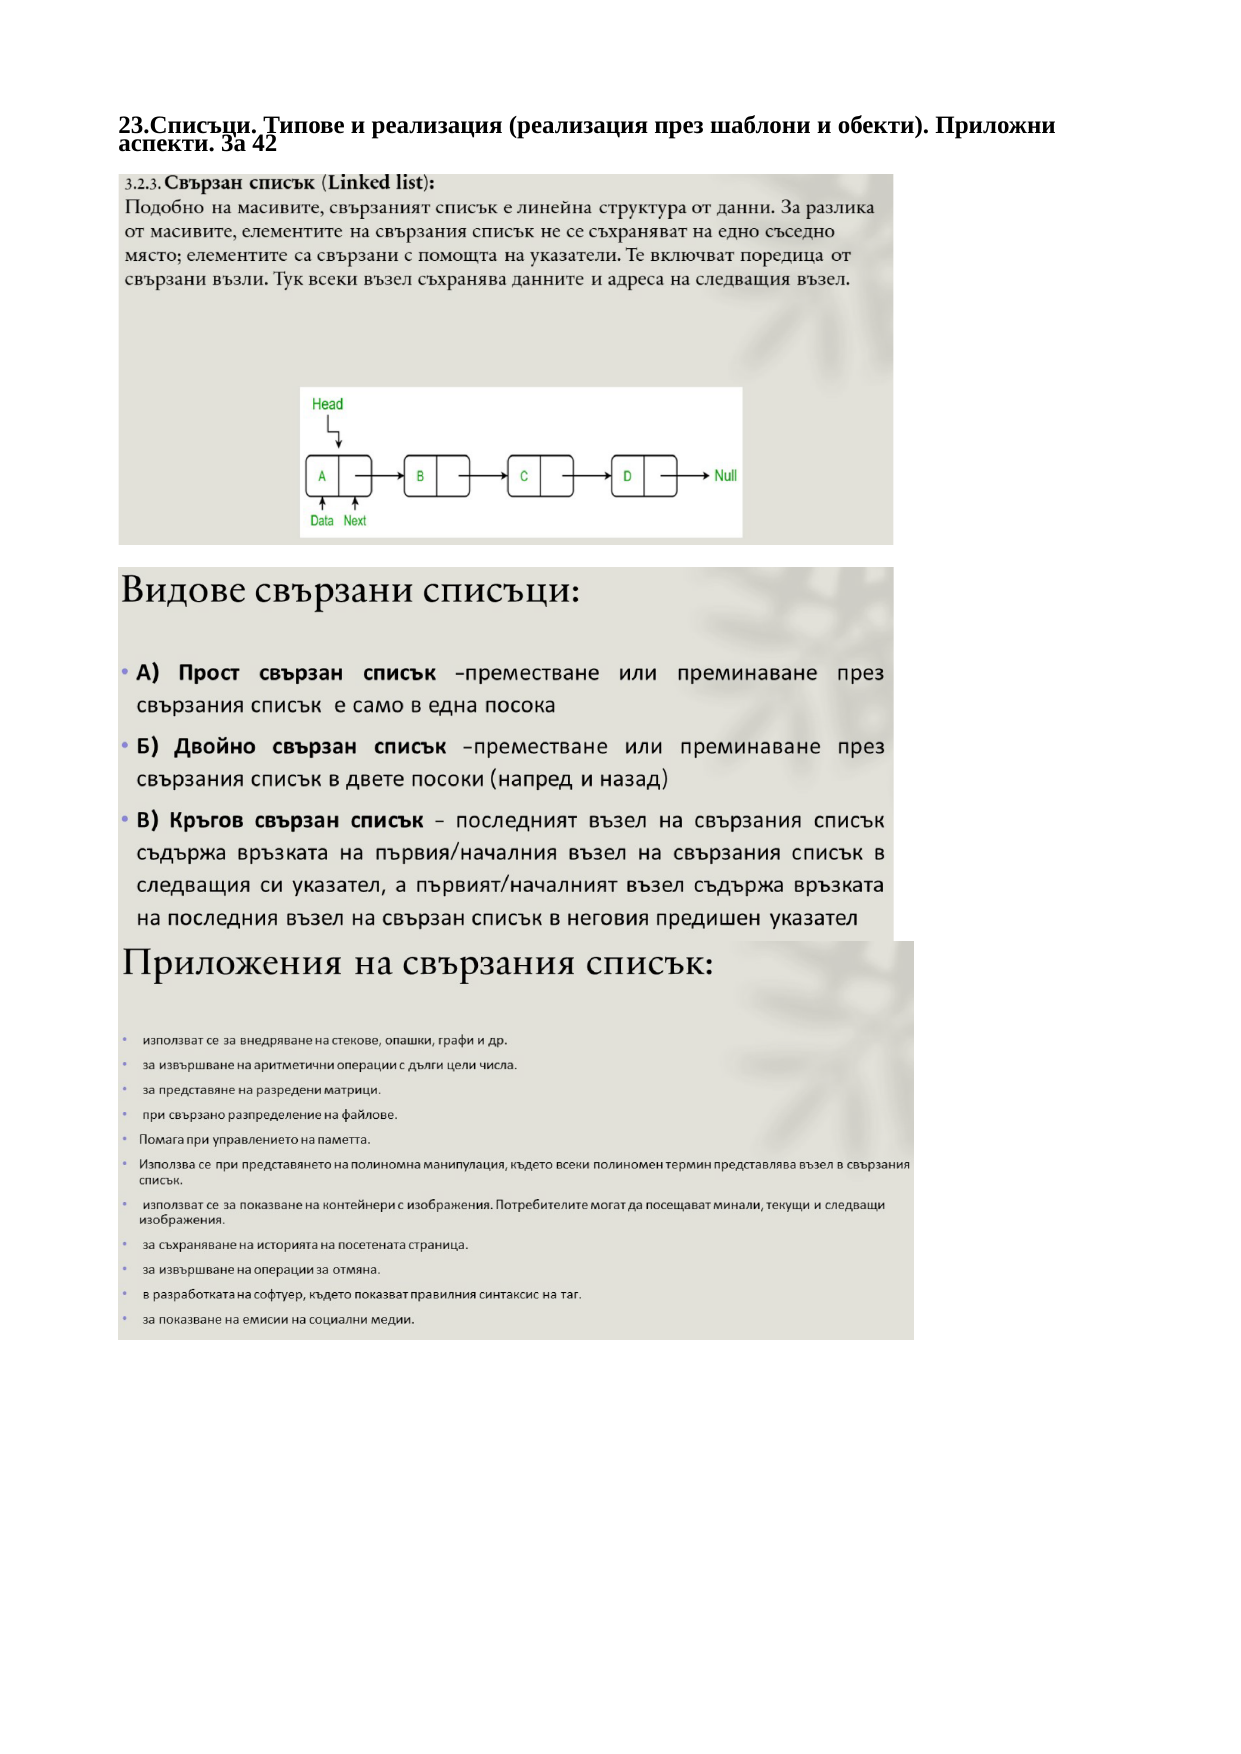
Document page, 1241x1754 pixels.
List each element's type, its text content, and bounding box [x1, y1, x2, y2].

text 23.Списъци. Типове и реализация (реализация през шаблони и обекти). Приложни аспекти. 3a 42 [118, 118, 1122, 156]
